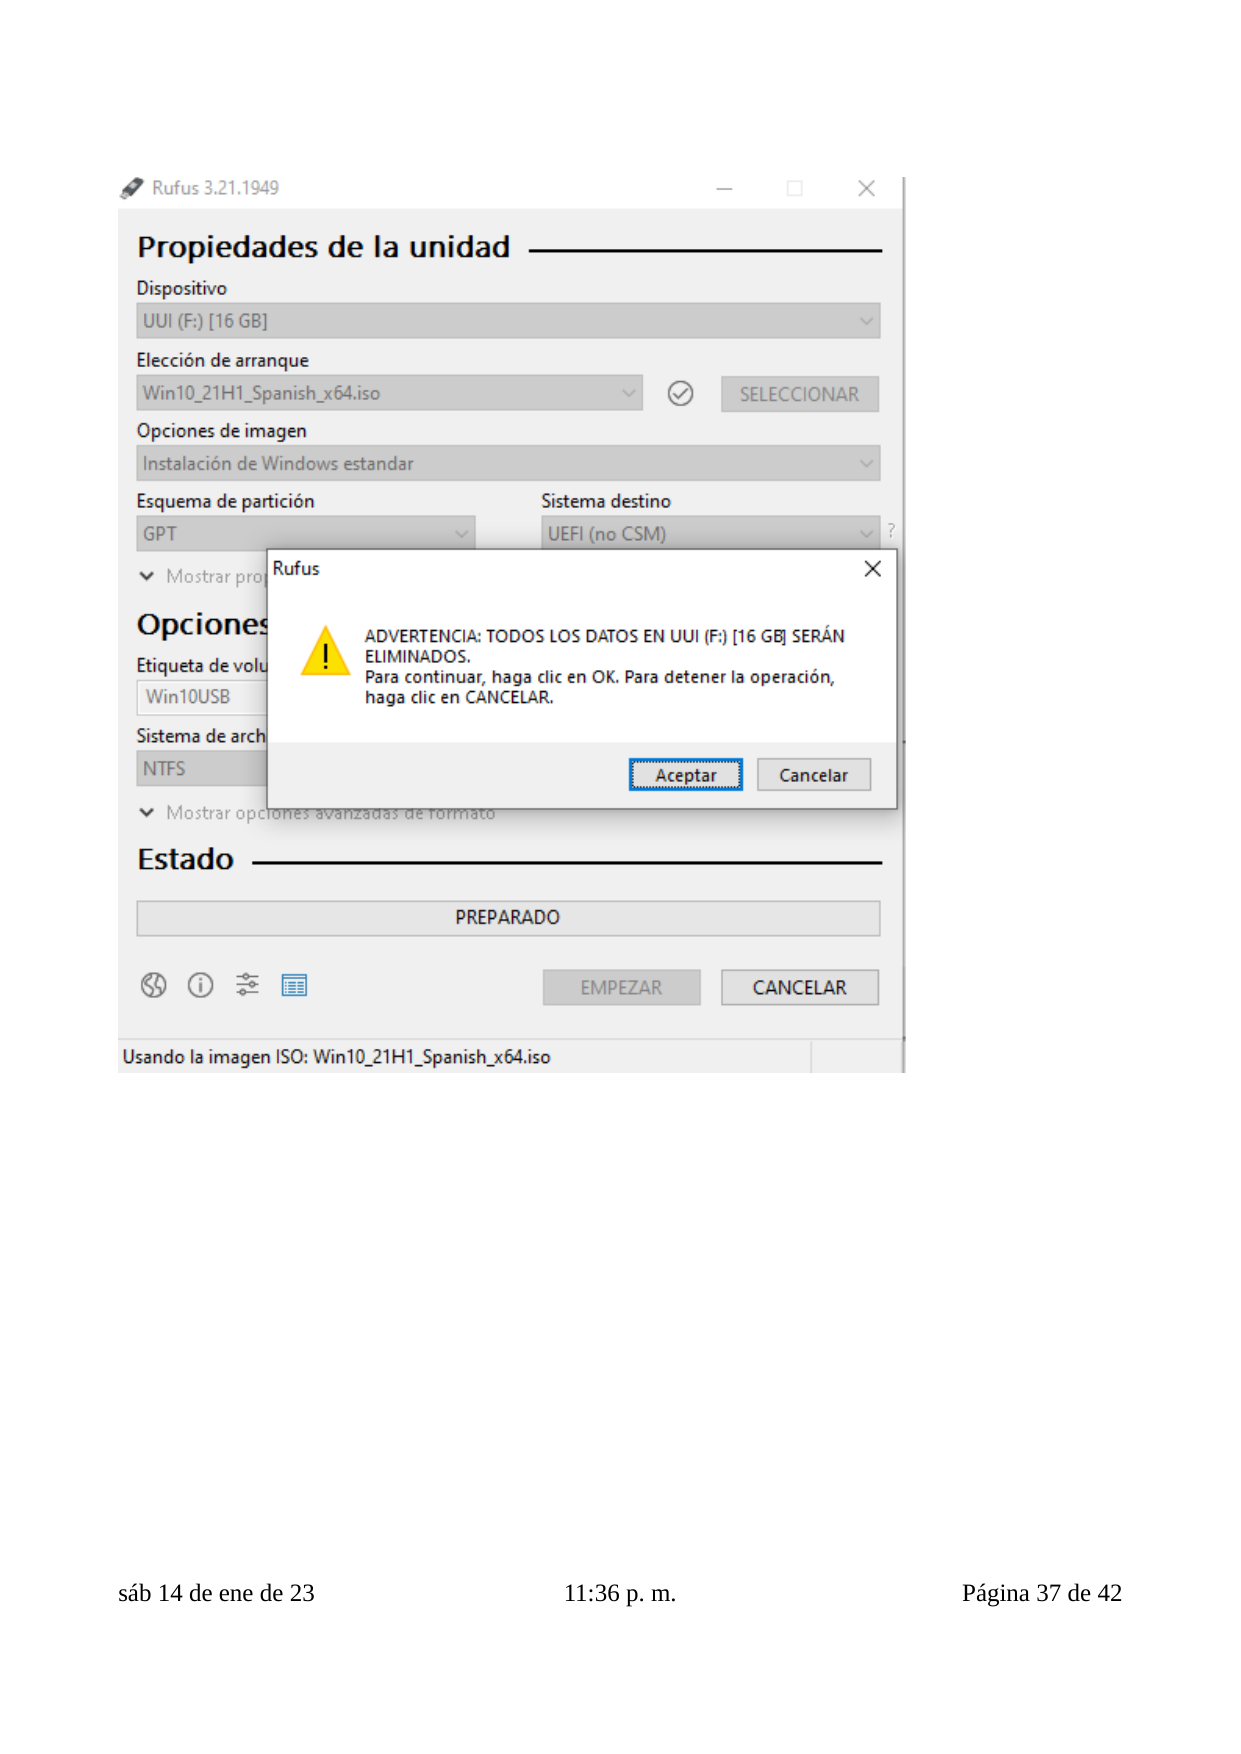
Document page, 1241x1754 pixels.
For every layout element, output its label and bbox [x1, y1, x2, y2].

picture [118, 177, 906, 1073]
